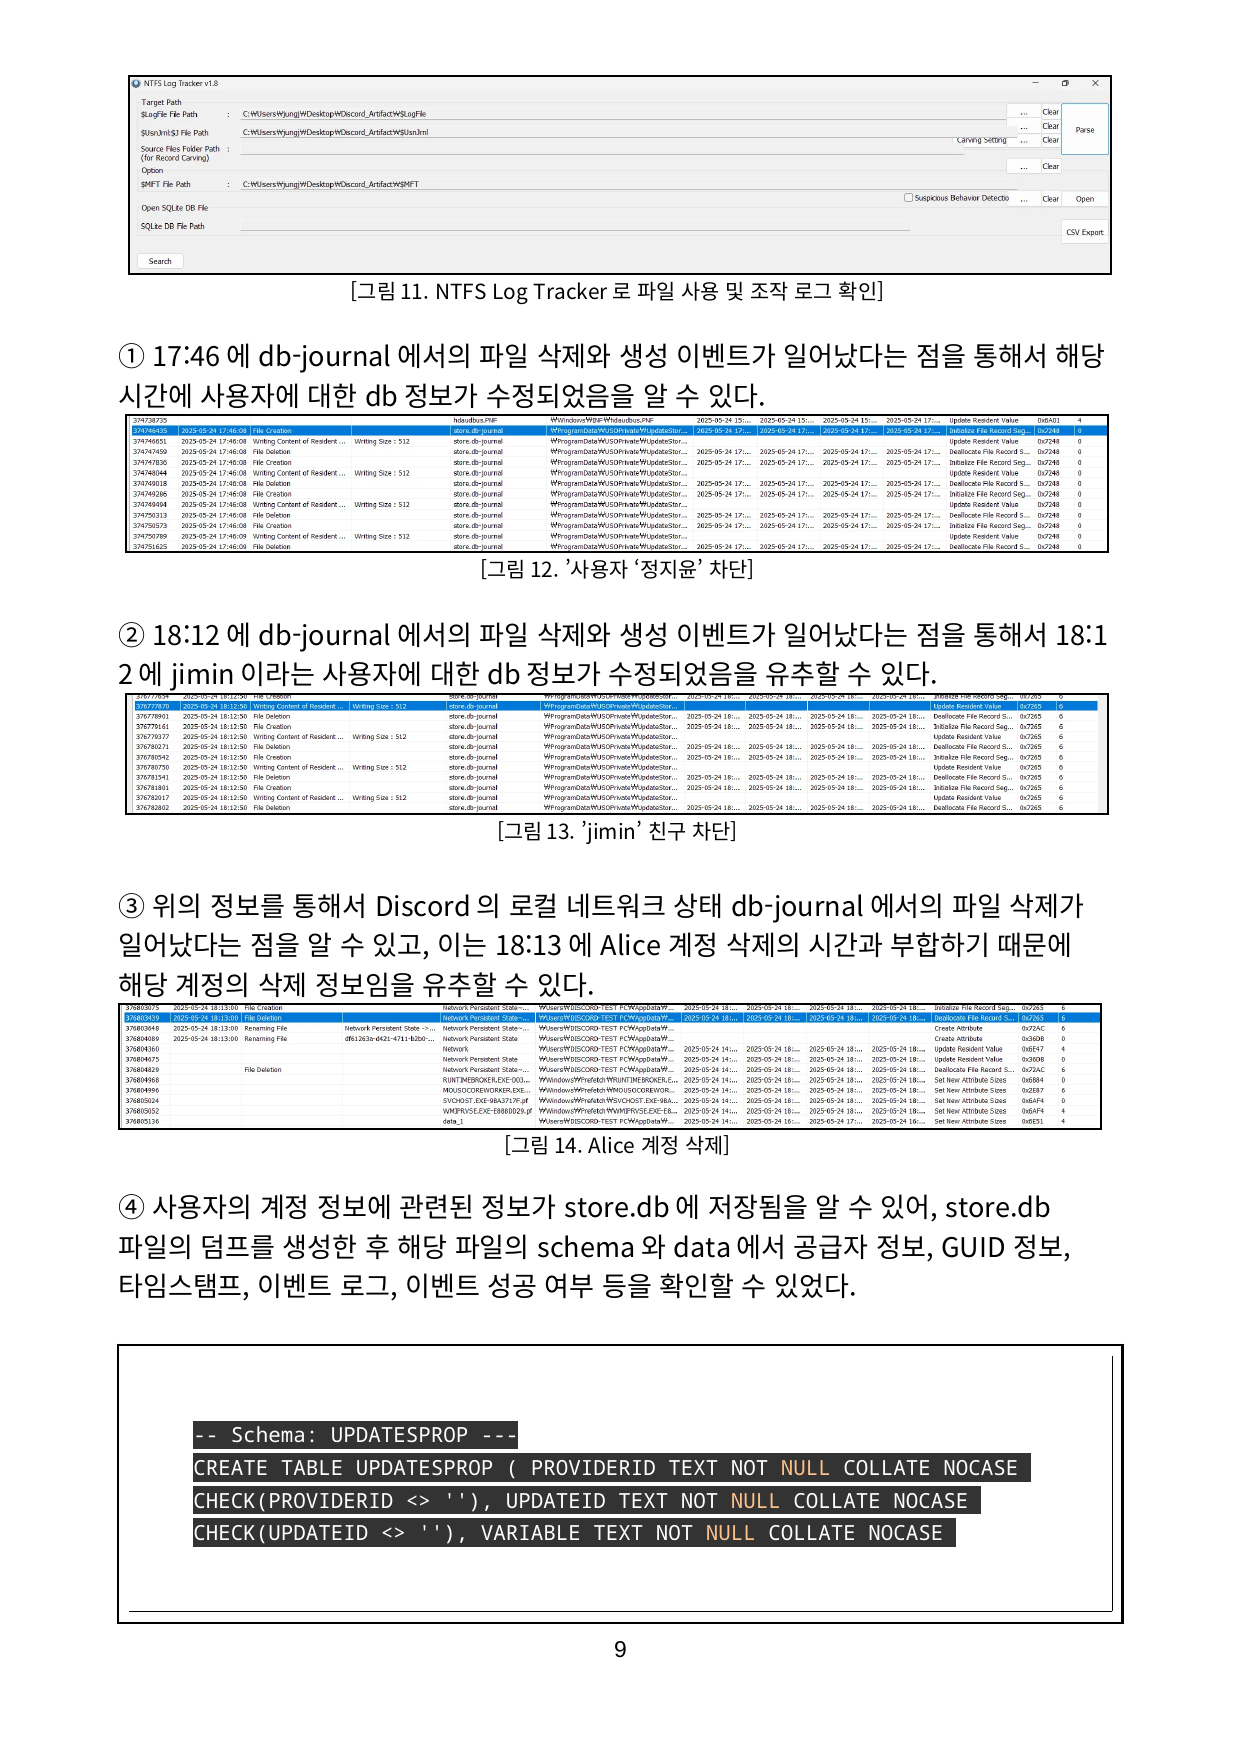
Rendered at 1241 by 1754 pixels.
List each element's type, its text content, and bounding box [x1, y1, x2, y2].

text [그림13. ’jimin’ 친구 차단] [118, 815, 1117, 846]
text [그림12. ’사용자 ‘정지윤’ 차단] [118, 553, 1117, 584]
table_header -- Schema: UPDATESPROP --- CREATE TABLE UPDATESPROP ( PROVIDERID TEXT NOT NULL COLLATE NOCASE CHECK(PROVIDERID <> ''), UPDATEID TEXT NOT NULL COLLATE NOCASE CHECK(UPDATEID <> ''), VARIABLE TEXT NOT NULL COLLATE NOCASE [119, 1346, 1121, 1622]
text ③ 위의 정보를 통해서 Discord의 로컬 네트워크 상태 db-journal에서의 파일 삭제가 일어났다는 점을 알 수 있고, 이는 18:13에 Alice 계정 삭제의 시간과 부합하기 때문에 해당 계정의 삭제 정보임을 유추할 수 있다. [118, 885, 1117, 1003]
text ② 18:12에 db-journal에서의 파일 삭제와 생성 이벤트가 일어났다는 점을 통해서 18:12에 jimin이라는 사용자에 대한 db정보가 수정되었음을 유추할 수 있다. [118, 614, 1117, 692]
text [그림14. Alice 계정 삭제] [118, 1130, 1117, 1186]
text ① 17:46에 db-journal에서의 파일 삭제와 생성 이벤트가 일어났다는 점을 통해서 해당 시간에 사용자에 대한 db정보가 수정되었음을 알 수 있다. [118, 335, 1117, 414]
text ④ 사용자의 계정 정보에 관련된 정보가 store.db에 저장됨을 알 수 있어, store.db 파일의 덤프를 생성한 후 해당 파일의 schema와 data에서 공급자 정보, GUID 정보, 타임스탬프, 이벤트 로그, 이벤트 성공 여부 등을 확인할 수 있었다. [118, 1186, 1117, 1304]
text [그림11. NTFS Log Tracker로 파일 사용 및 조작 로그 확인] [118, 275, 1117, 305]
